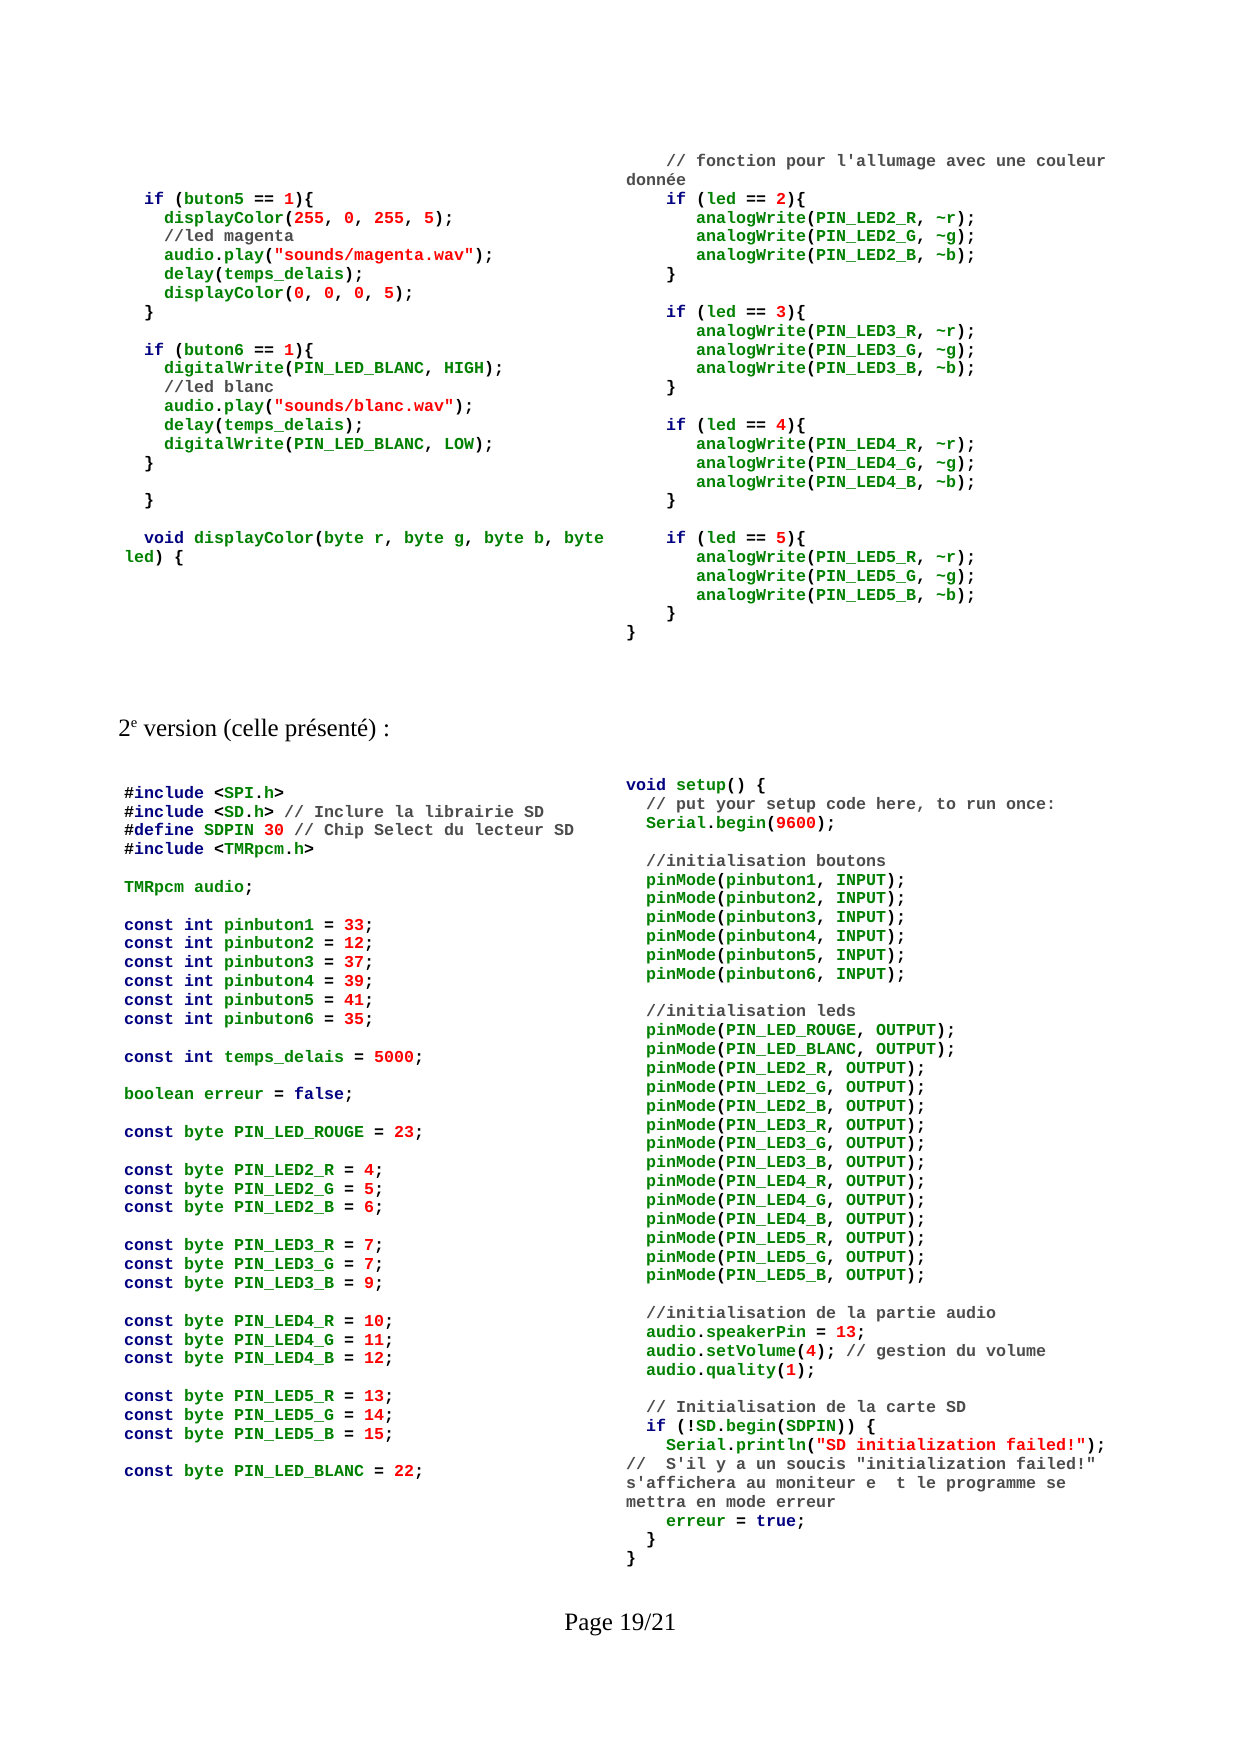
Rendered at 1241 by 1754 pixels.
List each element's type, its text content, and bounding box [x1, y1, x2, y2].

table_header #include <SPI.h> #include <SD.h> // Inclure la librairie SD #define SDPIN 30 // Chip Select du lecteur SD #include <TMRpcm.h> TMRpcm audio; const int pinbuton1 = 33; const int pinbuton2 = 12; const int pinbuton3 = 37; const int pinbuton4 = 39; const int pinbuton5 = 41; const int pinbuton6 = 35; const int temps_delais = 5000; boolean erreur = false; const byte PIN_LED_ROUGE = 23; const byte PIN_LED2_R = 4; const byte PIN_LED2_G = 5; const byte PIN_LED2_B = 6; const byte PIN_LED3_R = 7; const byte PIN_LED3_G = 7; const byte PIN_LED3_B = 9; const byte PIN_LED4_R = 10; const byte PIN_LED4_G = 11; const byte PIN_LED4_B = 12; const byte PIN_LED5_R = 13; const byte PIN_LED5_G = 14; const byte PIN_LED5_B = 15; const byte PIN_LED_BLANC = 22; [118, 771, 620, 1574]
table_header void setup() { // put your setup code here, to run once: Serial.begin(9600); //initialisation boutons pinMode(pinbuton1, INPUT); pinMode(pinbuton2, INPUT); pinMode(pinbuton3, INPUT); pinMode(pinbuton4, INPUT); pinMode(pinbuton5, INPUT); pinMode(pinbuton6, INPUT); //initialisation leds pinMode(PIN_LED_ROUGE, OUTPUT); pinMode(PIN_LED_BLANC, OUTPUT); pinMode(PIN_LED2_R, OUTPUT); pinMode(PIN_LED2_G, OUTPUT); pinMode(PIN_LED2_B, OUTPUT); pinMode(PIN_LED3_R, OUTPUT); pinMode(PIN_LED3_G, OUTPUT); pinMode(PIN_LED3_B, OUTPUT); pinMode(PIN_LED4_R, OUTPUT); pinMode(PIN_LED4_G, OUTPUT); pinMode(PIN_LED4_B, OUTPUT); pinMode(PIN_LED5_R, OUTPUT); pinMode(PIN_LED5_G, OUTPUT); pinMode(PIN_LED5_B, OUTPUT); //initialisation de la partie audio audio.speakerPin = 13; audio.setVolume(4); // gestion du volume audio.quality(1); // Initialisation de la carte SD if (!SD.begin(SDPIN)) { Serial.println("SD initialization failed!"); // S'il y a un soucis "initialization failed!" s'affichera au moniteur e t le programme se mettra en mode erreur erreur = true; } } [620, 771, 1122, 1574]
table_header if (buton5 == 1){ displayColor(255, 0, 255, 5); //led magenta audio.play("sounds/magenta.wav"); delay(temps_delais); displayColor(0, 0, 0, 5); } if (buton6 == 1){ digitalWrite(PIN_LED_BLANC, HIGH); //led blanc audio.play("sounds/blanc.wav"); delay(temps_delais); digitalWrite(PIN_LED_BLANC, LOW); } } void displayColor(byte r, byte g, byte b, byte led) { [118, 147, 620, 656]
text 2e version (celle présenté) : [118, 713, 1122, 742]
table_header // fonction pour l'allumage avec une couleur donnée if (led == 2){ analogWrite(PIN_LED2_R, ~r); analogWrite(PIN_LED2_G, ~g); analogWrite(PIN_LED2_B, ~b); } if (led == 3){ analogWrite(PIN_LED3_R, ~r); analogWrite(PIN_LED3_G, ~g); analogWrite(PIN_LED3_B, ~b); } if (led == 4){ analogWrite(PIN_LED4_R, ~r); analogWrite(PIN_LED4_G, ~g); analogWrite(PIN_LED4_B, ~b); } if (led == 5){ analogWrite(PIN_LED5_R, ~r); analogWrite(PIN_LED5_G, ~g); analogWrite(PIN_LED5_B, ~b); } } [620, 147, 1122, 656]
